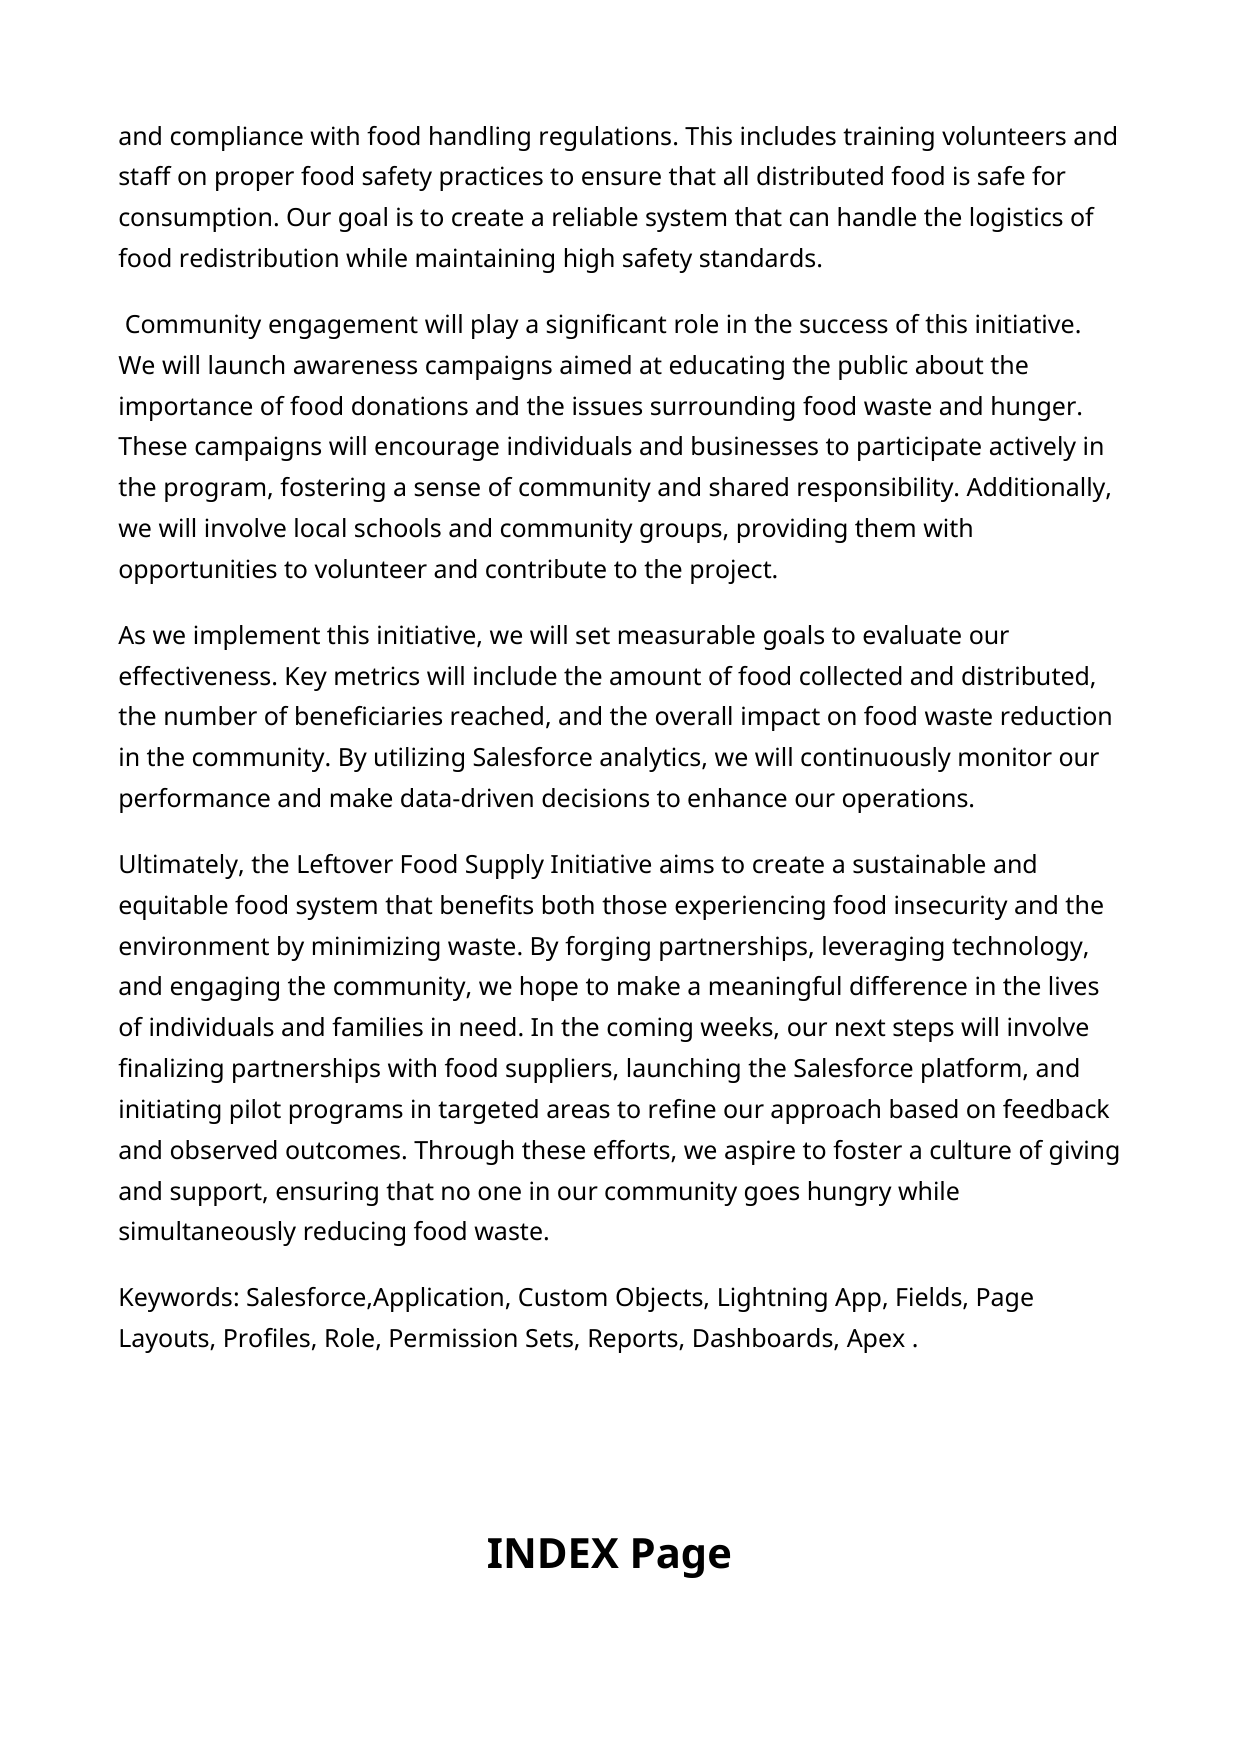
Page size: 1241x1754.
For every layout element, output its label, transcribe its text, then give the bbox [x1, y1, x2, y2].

text Keywords: Salesforce,Application, Custom Objects, Lightning App, Fields, Page Layouts, Profiles, Role, Permission Sets, Reports, Dashboards, Apex . [118, 1280, 1122, 1355]
text INDEX Page [118, 1524, 1122, 1581]
text and compliance with food handling regulations. This includes training volunteers and staff on proper food safety practices to ensure that all distributed food is safe for consumption. Our goal is to create a reliable system that can handle the logistics of food redistribution while maintaining high safety standards. [118, 118, 1122, 275]
text As we implement this initiative, we will set measurable goals to evaluate our effectiveness. Key metrics will include the amount of food collected and distributed, the number of beneficiaries reached, and the overall impact on food waste reduction in the community. By utilizing Salesforce analytics, we will continuously monitor our performance and make data-driven decisions to enhance our operations. [118, 617, 1122, 815]
text Community engagement will play a significant role in the success of this initiative. We will launch awareness campaigns aimed at educating the public about the importance of food donations and the issues surrounding food waste and hunger. These campaigns will encourage individuals and businesses to participate actively in the program, fostering a sense of community and shared responsibility. Additionally, we will involve local schools and community groups, providing them with opportunities to volunteer and contribute to the project. [118, 306, 1122, 586]
text Ultimately, the Leftover Food Supply Initiative aims to create a sustainable and equitable food system that benefits both those experiencing food insecurity and the environment by minimizing waste. By forging partnerships, leveraging technology, and engaging the community, we hope to make a meaningful difference in the lives of individuals and families in need. In the coming weeks, our next steps will involve finalizing partnerships with food suppliers, launching the Salesforce platform, and initiating pilot programs in targeted areas to refine our approach based on feedback and observed outcomes. Through these efforts, we aspire to foster a culture of giving and support, ensuring that no one in our community goes hungry while simultaneously reducing food waste. [118, 846, 1122, 1248]
